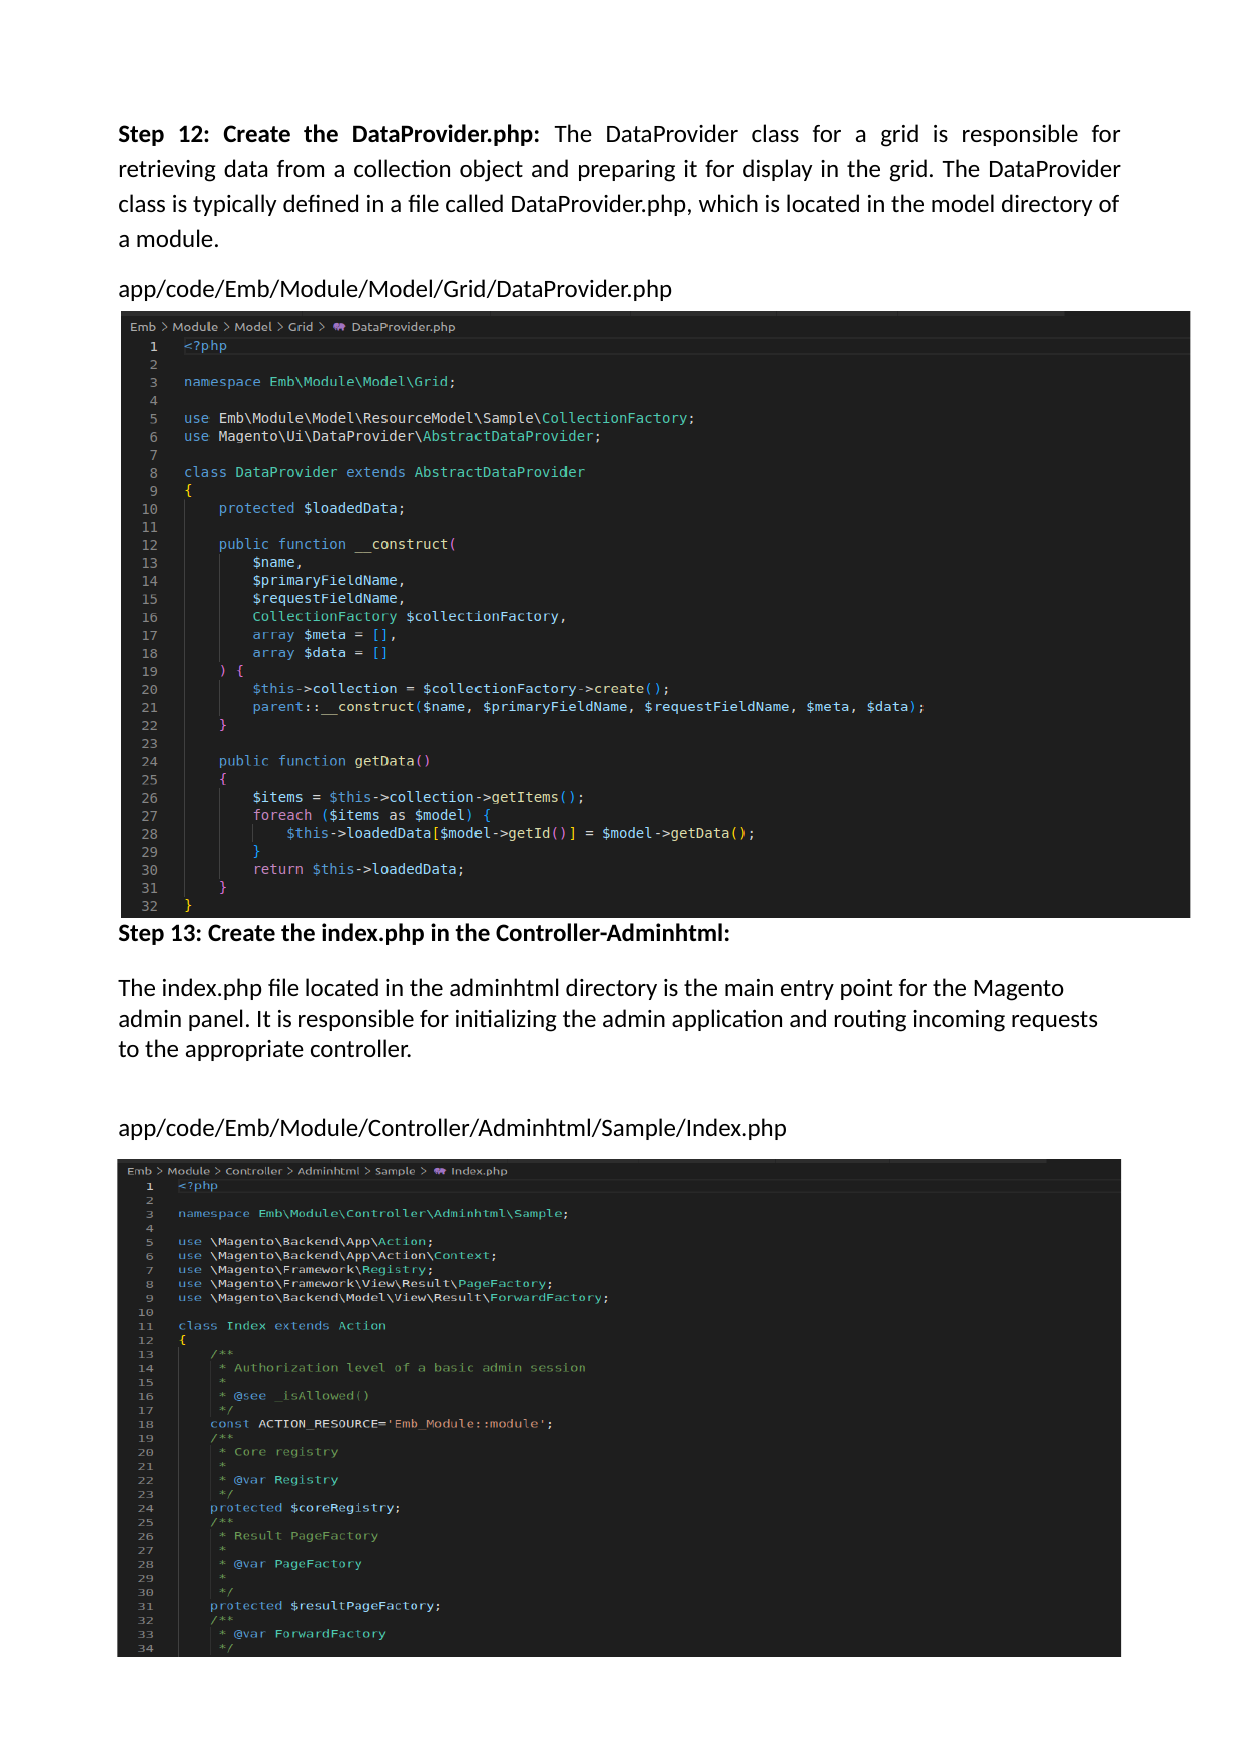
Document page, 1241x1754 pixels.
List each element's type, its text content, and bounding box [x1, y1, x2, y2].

picture [121, 311, 1191, 918]
picture [117, 1159, 1122, 1657]
text The index.php file located in the adminhtml directory is the main entry point for the Magento admin panel. It is responsible for initializing the admin application and routing incoming requests to the appropriate controller. [118, 973, 1122, 1064]
text app/code/Emb/Module/Controller/Adminhtml/Sample/Index.php [118, 1112, 1122, 1142]
text Step 13: Create the index.php in the Controller-Adminhtml: [118, 608, 1122, 948]
text app/code/Emb/Module/Model/Grid/DataProvider.php [118, 273, 1122, 303]
text Step 12: Create the DataProvider.php: The DataProvider class for a grid is responsible for retrieving data from a collection object and preparing it for display in the grid. The DataProvider class is typically defined in a file called DataProvider.php, which is located in the model directory of a module. [118, 118, 1122, 254]
